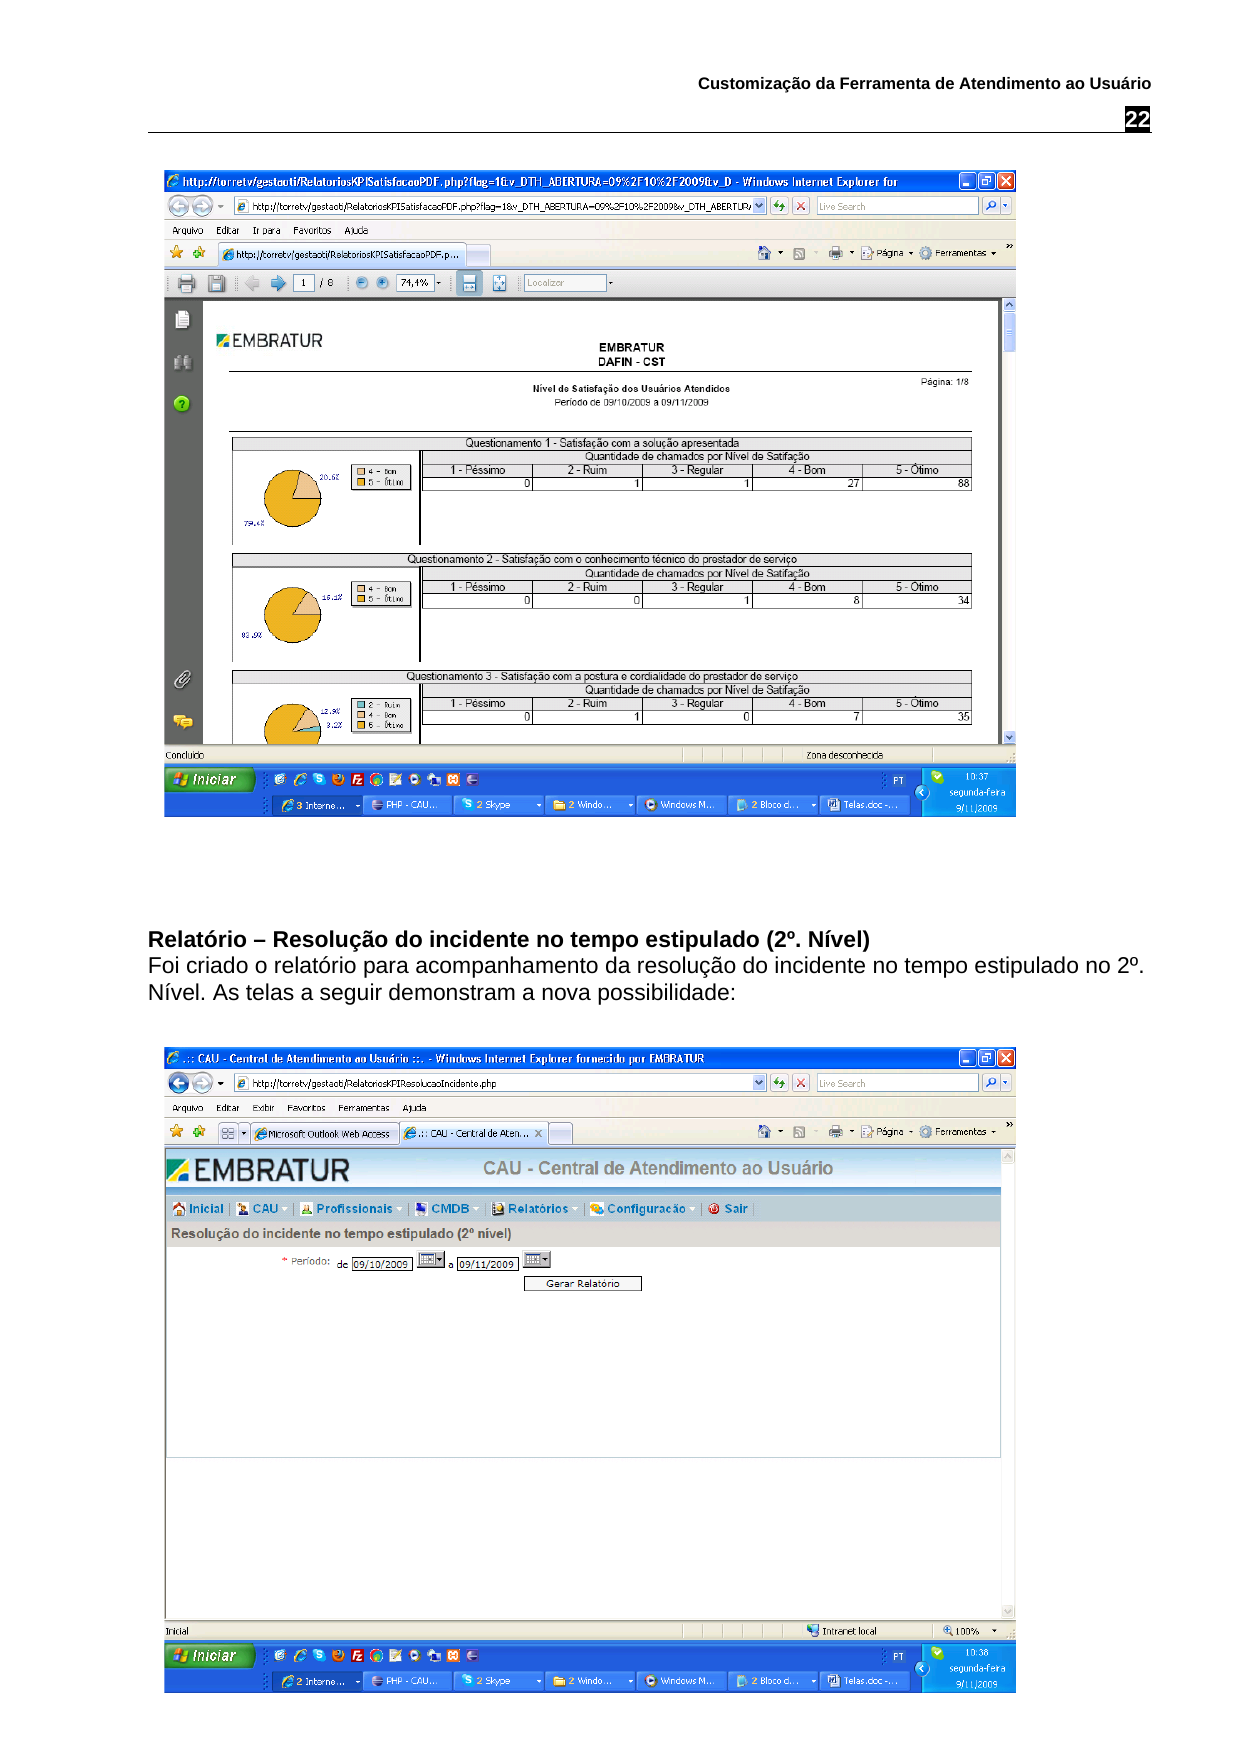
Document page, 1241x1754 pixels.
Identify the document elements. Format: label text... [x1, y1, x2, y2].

text Foi criado o relatório para acompanhamento da resolução do incidente no tempo estipulado no 2º. Nível. As telas a seguir demonstram a nova possibilidade: [148, 952, 1152, 1005]
picture [164, 170, 1016, 817]
picture [164, 1047, 1016, 1693]
text Relatório – Resolução do incidente no tempo estipulado (2º. Nível) [148, 926, 1152, 952]
